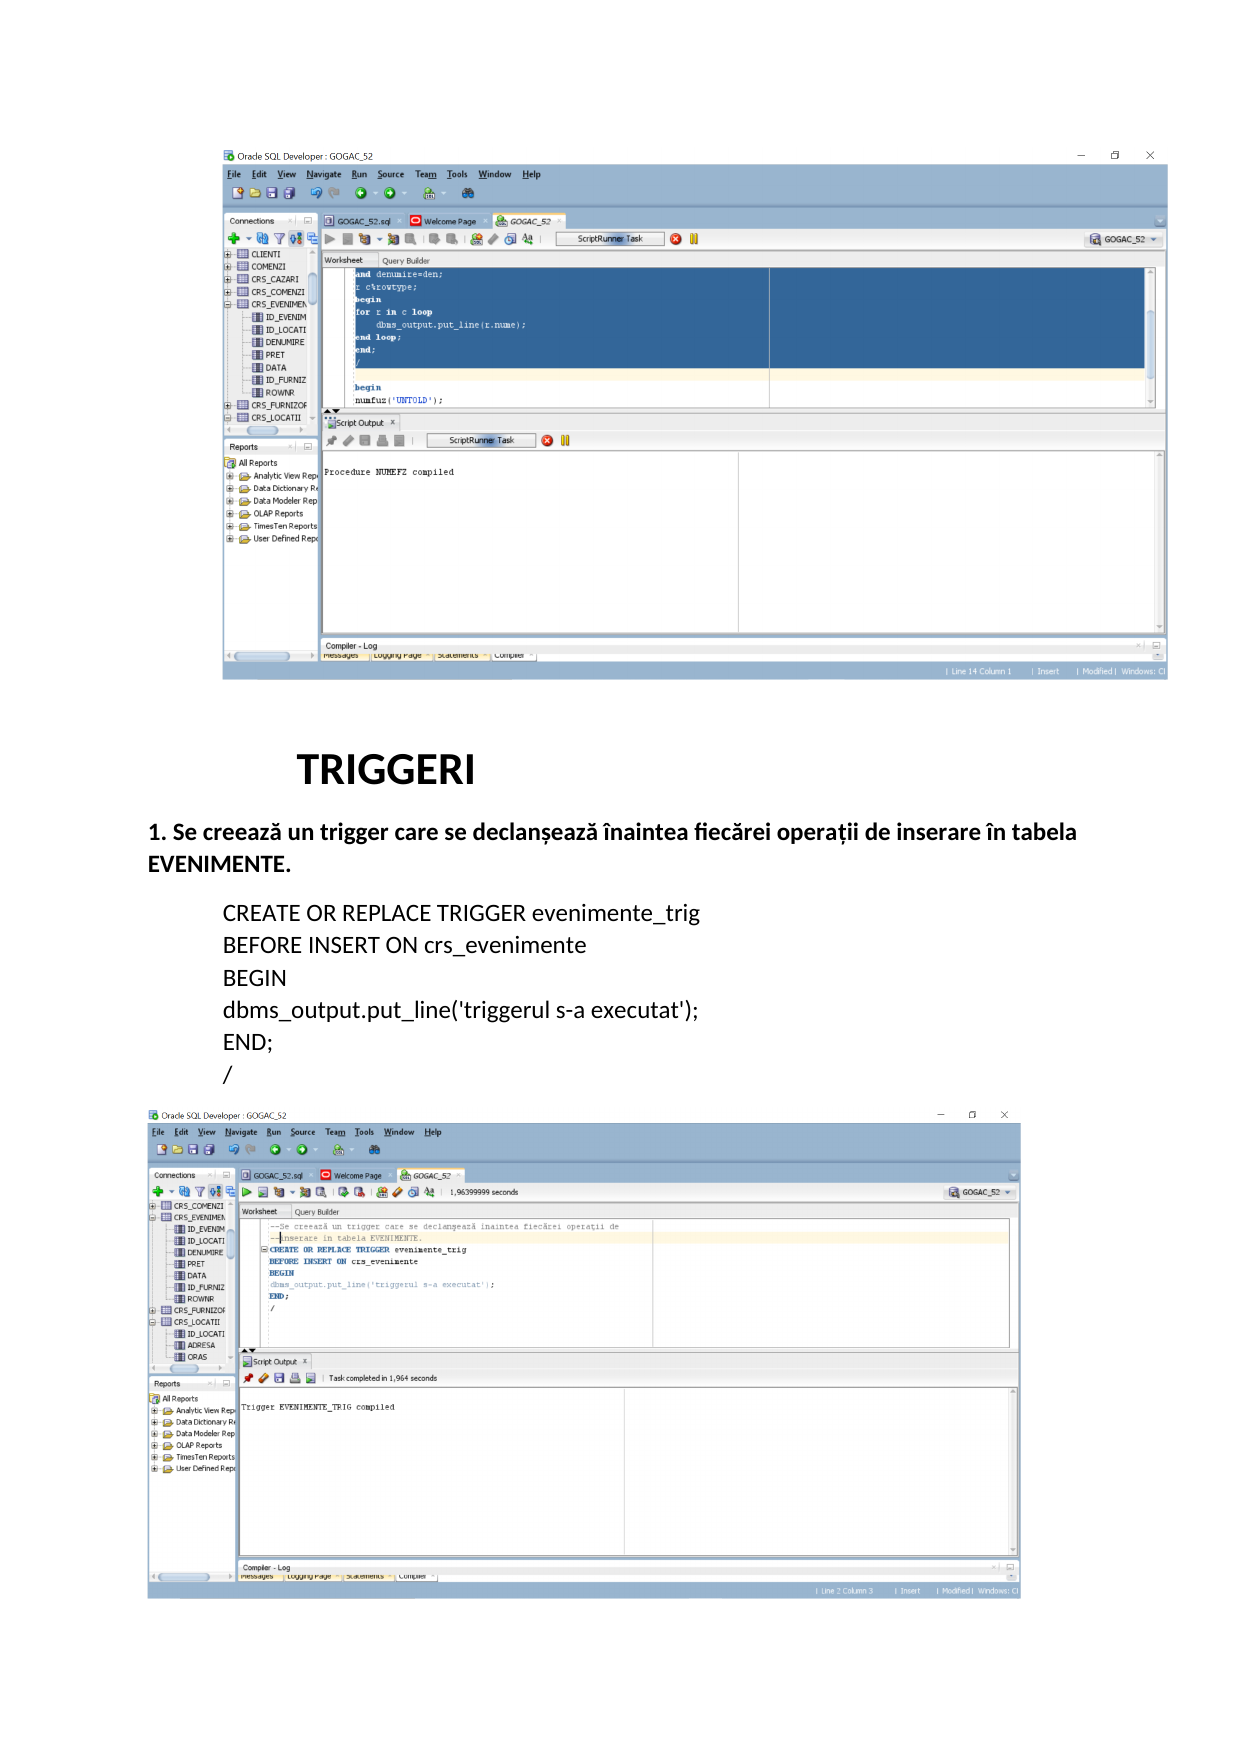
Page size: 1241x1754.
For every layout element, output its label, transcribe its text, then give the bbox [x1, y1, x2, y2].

list / [223, 1059, 1093, 1089]
list TRIGGERI [223, 740, 1093, 796]
list dbms_output.put_line('triggerul s-a executat'); [223, 994, 1093, 1025]
list BEGIN [223, 962, 1093, 992]
list END; [223, 1027, 1093, 1057]
list CREATE OR REPLACE TRIGGER evenimente_trig [223, 897, 1093, 928]
text 1. Se creează un trigger care se declanşează înaintea fiecărei operaţii de inserare în tabela EVENIMENTE. [148, 816, 1093, 879]
list BEFORE INSERT ON crs_evenimente [223, 930, 1093, 960]
